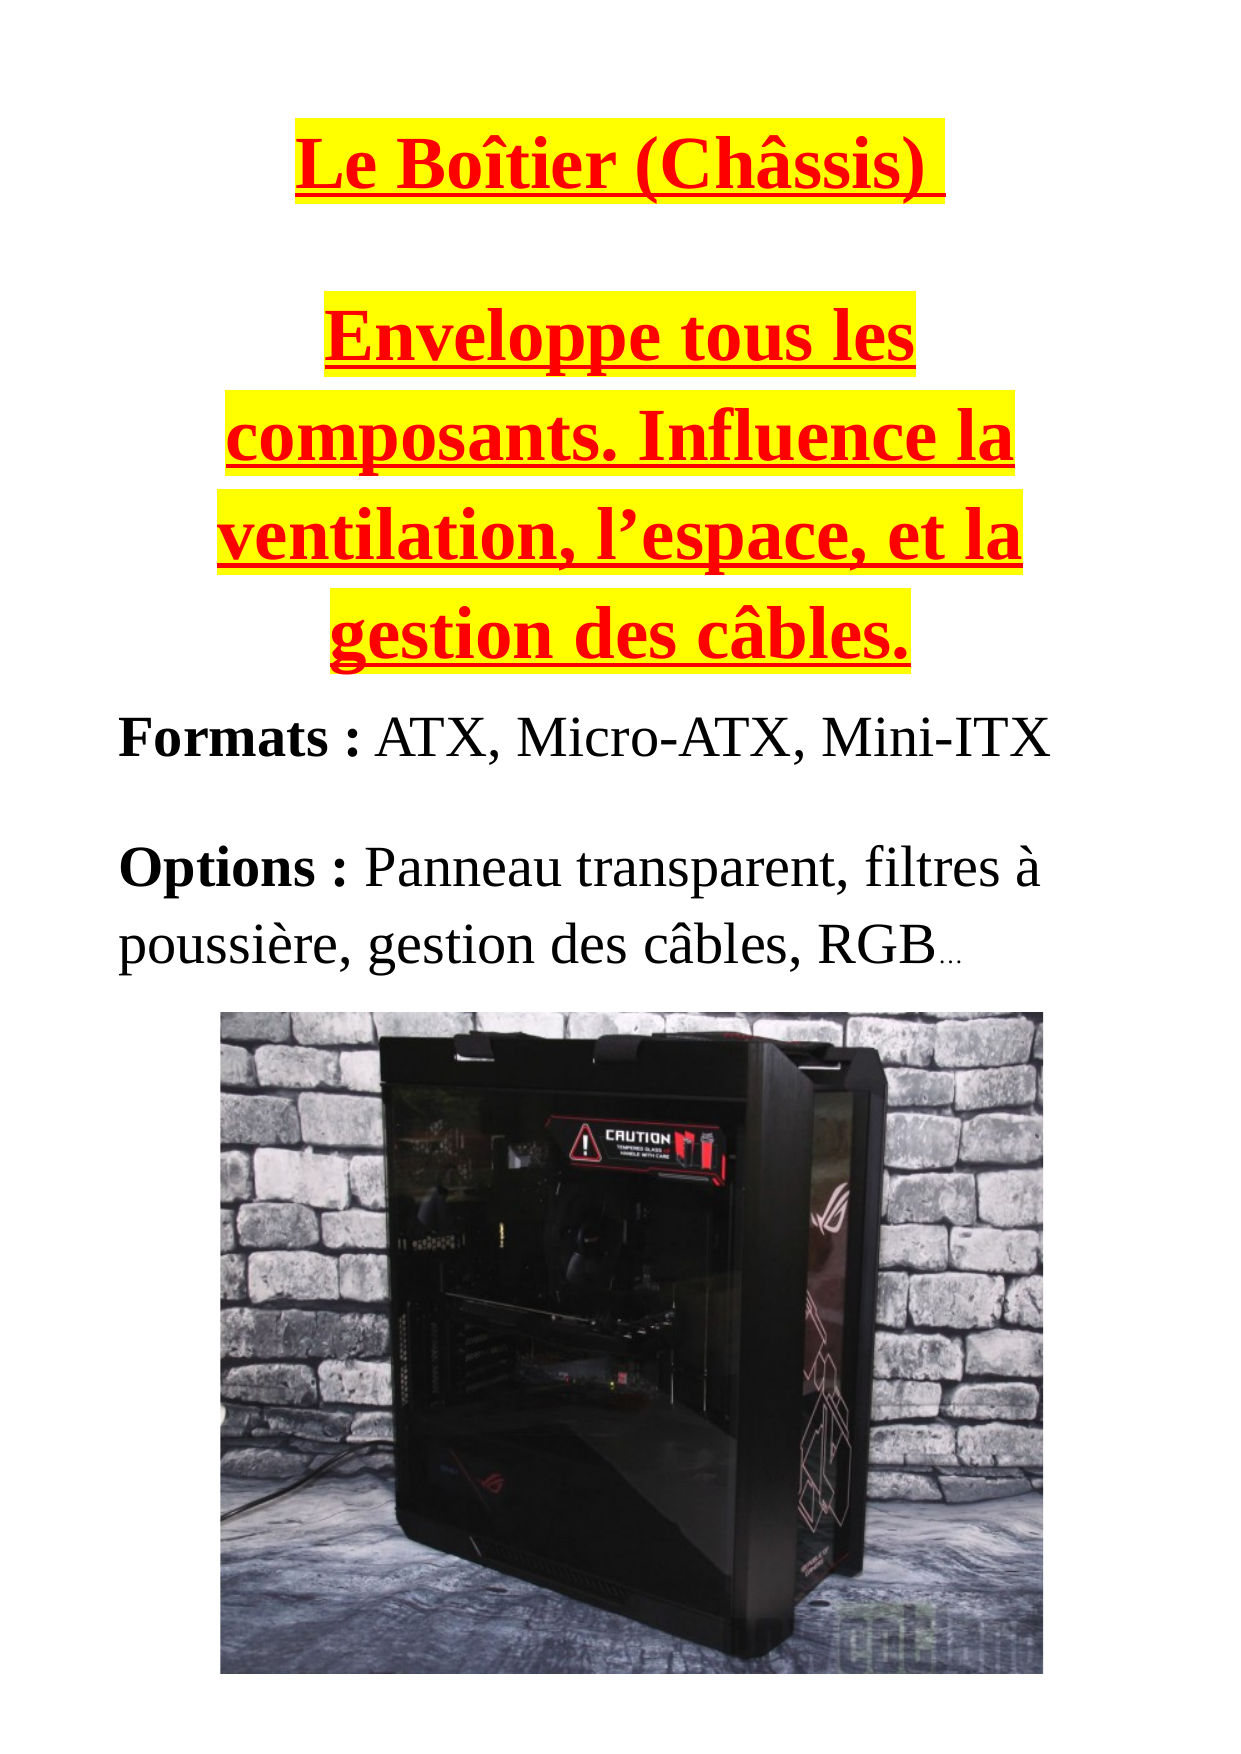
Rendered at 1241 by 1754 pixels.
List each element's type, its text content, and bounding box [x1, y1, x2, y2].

text Options : Panneau transparent, filtres à poussière, gestion des câbles, RGB… [118, 793, 1122, 976]
picture [220, 1012, 1044, 1674]
text Enveloppe tous les composants. Influence la ventilation, l’espace, et la gestion des câbles. [118, 291, 1122, 674]
text Formats : ATX, Micro-ATX, Mini-ITX [118, 702, 1122, 769]
text Le Boîtier (Châssis) [118, 118, 1122, 204]
